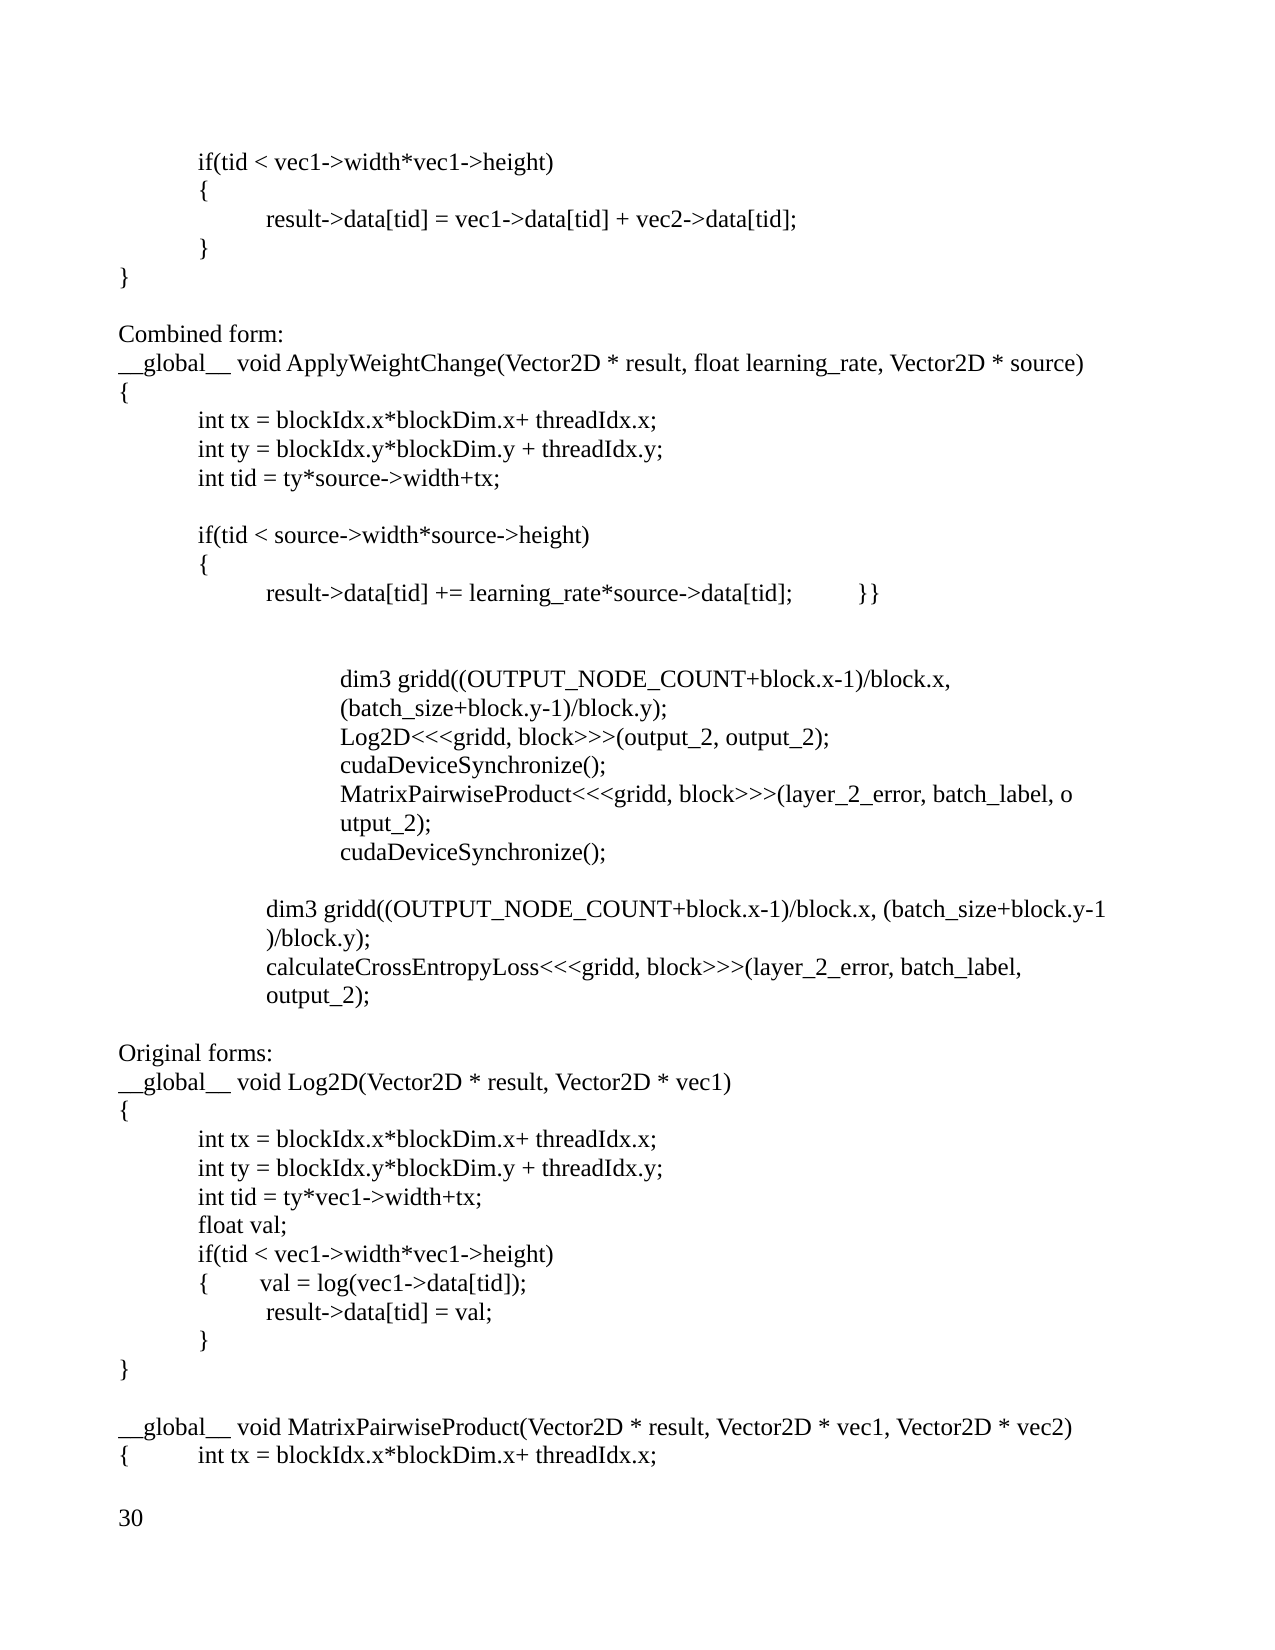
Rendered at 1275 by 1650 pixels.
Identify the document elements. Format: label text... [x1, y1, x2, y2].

text { [118, 549, 1157, 578]
text __global__ void Log2D(Vector2D * result, Vector2D * vec1) [118, 1067, 1157, 1096]
text int tx = blockIdx.x*blockDim.x+ threadIdx.x; [118, 406, 1157, 434]
text result->data[tid] += learning_rate*source->data[tid]; }} [118, 578, 1157, 607]
text MatrixPairwiseProduct<<<gridd, block>>>(layer_2_error, batch_label, o utput_2); [118, 779, 1157, 837]
text calculateCrossEntropyLoss<<<gridd, block>>>(layer_2_error, batch_label, output_2); [118, 952, 1157, 1009]
text cudaDeviceSynchronize(); [118, 837, 1157, 866]
text int tid = ty*vec1->width+tx; [118, 1182, 1157, 1211]
text if(tid < vec1->width*vec1->height) [118, 1239, 1157, 1268]
text float val; [118, 1211, 1157, 1239]
text int ty = blockIdx.y*blockDim.y + threadIdx.y; [118, 1153, 1157, 1182]
text } [118, 1354, 1157, 1383]
text int ty = blockIdx.y*blockDim.y + threadIdx.y; [118, 434, 1157, 463]
text { [118, 1096, 1157, 1124]
text { int tx = blockIdx.x*blockDim.x+ threadIdx.x; [118, 1441, 1157, 1469]
text } [118, 262, 1157, 291]
text Log2D<<<gridd, block>>>(output_2, output_2); [118, 722, 1157, 751]
text { [118, 377, 1157, 406]
text if(tid < source->width*source->height) [118, 521, 1157, 549]
text { val = log(vec1->data[tid]); [118, 1268, 1157, 1297]
text result->data[tid] = val; [118, 1297, 1157, 1326]
text __global__ void MatrixPairwiseProduct(Vector2D * result, Vector2D * vec1, Vector2D * vec2) [118, 1412, 1157, 1441]
text { [118, 176, 1157, 204]
text result->data[tid] = vec1->data[tid] + vec2->data[tid]; [118, 204, 1157, 233]
text dim3 gridd((OUTPUT_NODE_COUNT+block.x-1)/block.x, (batch_size+block.y-1)/block.y); [118, 664, 1157, 722]
text int tid = ty*source->width+tx; [118, 463, 1157, 492]
text int tx = blockIdx.x*blockDim.x+ threadIdx.x; [118, 1124, 1157, 1153]
text Combined form: [118, 319, 1157, 348]
text } [118, 233, 1157, 262]
text Original forms: [118, 1038, 1157, 1067]
text __global__ void ApplyWeightChange(Vector2D * result, float learning_rate, Vector2D * source) [118, 348, 1157, 377]
text dim3 gridd((OUTPUT_NODE_COUNT+block.x-1)/block.x, (batch_size+block.y-1 )/block.y); [118, 894, 1157, 952]
text } [118, 1326, 1157, 1354]
text cudaDeviceSynchronize(); [118, 751, 1157, 779]
text if(tid < vec1->width*vec1->height) [118, 147, 1157, 176]
